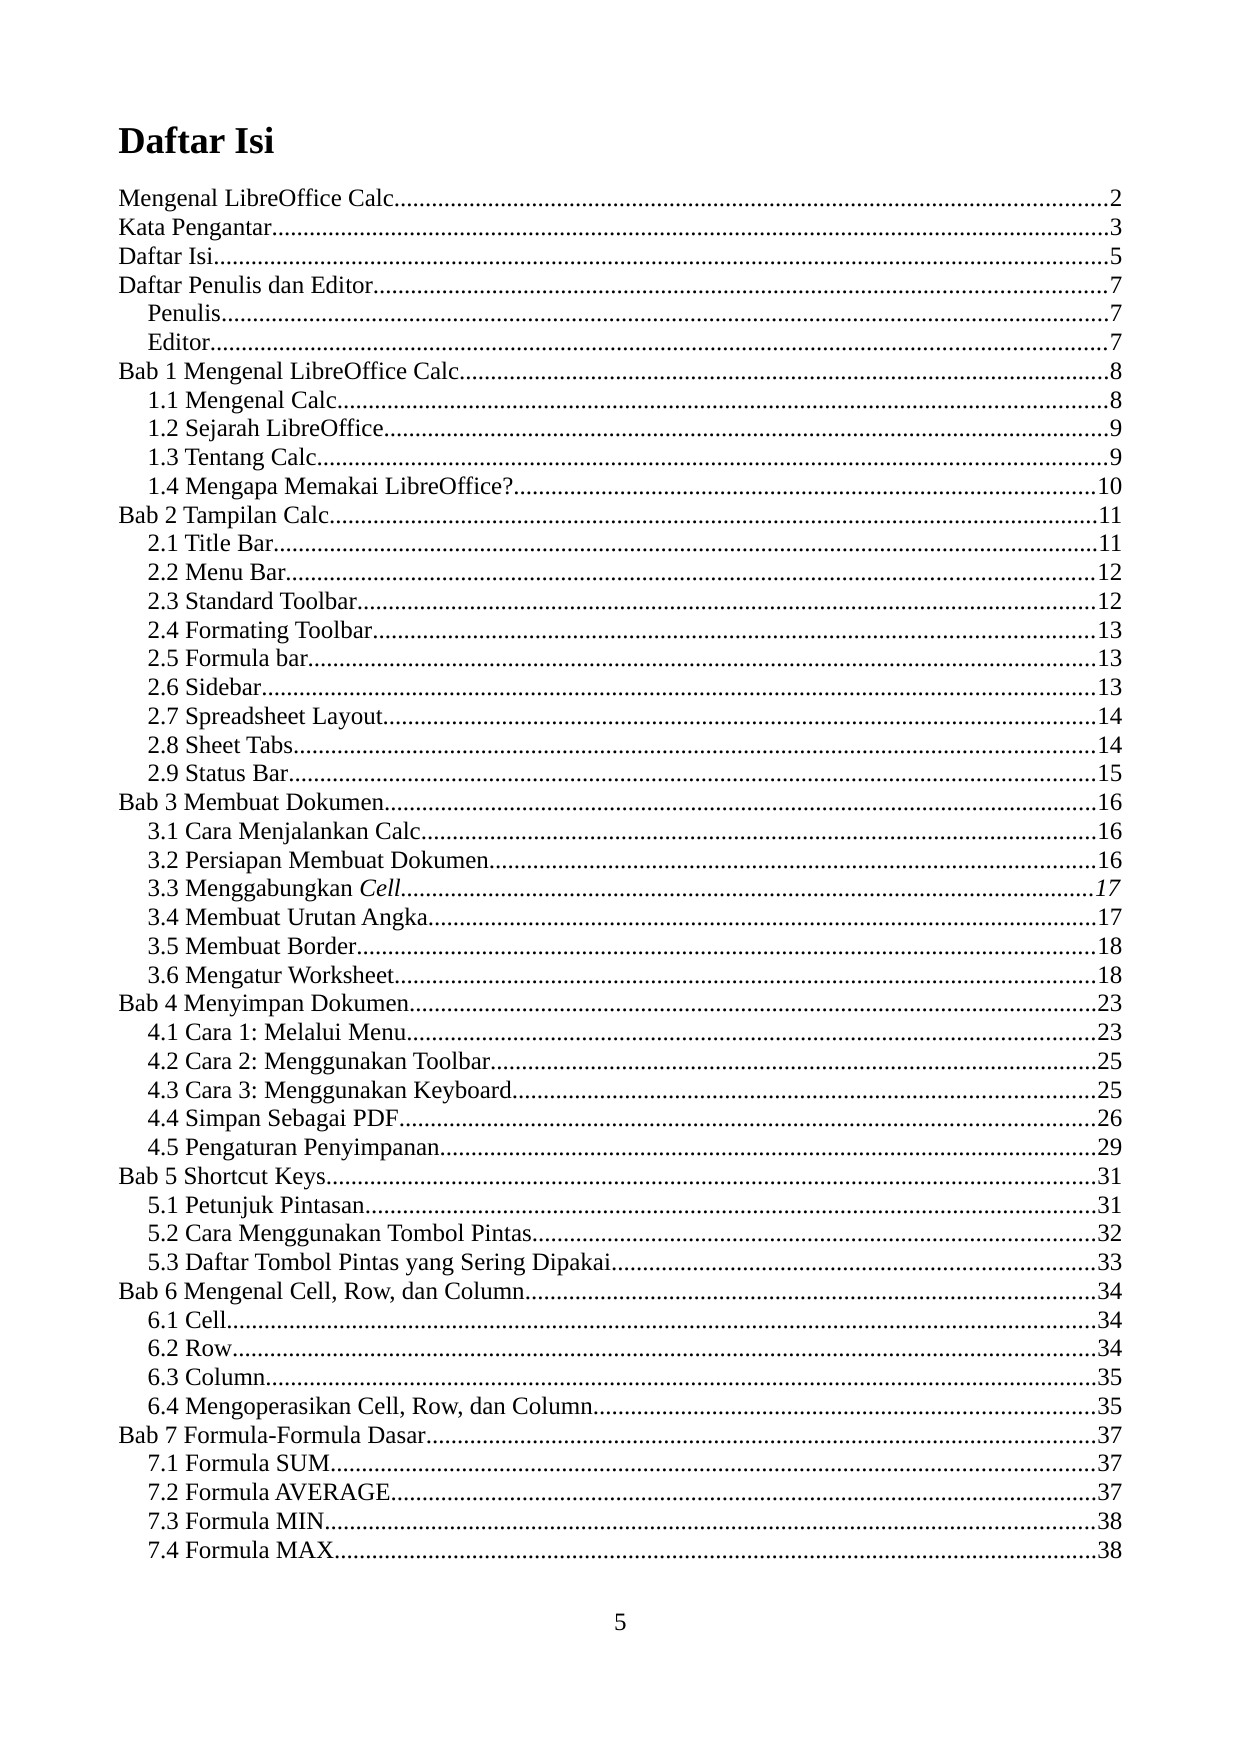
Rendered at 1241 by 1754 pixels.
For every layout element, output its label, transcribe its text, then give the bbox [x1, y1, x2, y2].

text 6.3 Column 35 [147, 1362, 1122, 1391]
text 3.6 Mengatur Worksheet 18 [147, 960, 1122, 988]
text 4.4 Simpan Sebagai PDF 26 [147, 1103, 1122, 1132]
text 2.1 Title Bar 11 [147, 528, 1122, 557]
text 4.3 Cara 3: Menggunakan Keyboard 25 [147, 1075, 1122, 1103]
text 4.5 Pengaturan Penyimpanan 29 [147, 1132, 1122, 1161]
text 6.4 Mengoperasikan Cell, Row, dan Column 35 [147, 1391, 1122, 1420]
text 2.6 Sidebar 13 [147, 672, 1122, 701]
subtitle Daftar Isi [118, 118, 1122, 162]
text Daftar Isi 5 [118, 241, 1122, 270]
text 5.1 Petunjuk Pintasan 31 [147, 1190, 1122, 1218]
text 2.3 Standard Toolbar 12 [147, 586, 1122, 615]
text 7.4 Formula MAX 38 [147, 1535, 1122, 1563]
text 2.7 Spreadsheet Layout 14 [147, 701, 1122, 730]
text 7.2 Formula AVERAGE 37 [147, 1477, 1122, 1506]
text 1.1 Mengenal Calc 8 [147, 385, 1122, 413]
text 6.2 Row 34 [147, 1333, 1122, 1362]
text Editor 7 [147, 327, 1122, 356]
text 2.5 Formula bar 13 [147, 643, 1122, 672]
text 1.3 Tentang Calc 9 [147, 442, 1122, 471]
text Daftar Penulis dan Editor 7 [118, 270, 1122, 298]
text Bab 3 Membuat Dokumen 16 [118, 787, 1122, 816]
text 3.1 Cara Menjalankan Calc 16 [147, 816, 1122, 845]
text Mengenal LibreOffice Calc 2 [118, 183, 1122, 212]
text Bab 6 Mengenal Cell, Row, dan Column 34 [118, 1276, 1122, 1305]
text 3.2 Persiapan Membuat Dokumen 16 [147, 845, 1122, 873]
text Bab 2 Tampilan Calc 11 [118, 500, 1122, 528]
text 5.2 Cara Menggunakan Tombol Pintas 32 [147, 1218, 1122, 1247]
text Penulis 7 [147, 298, 1122, 327]
text 6.1 Cell 34 [147, 1305, 1122, 1333]
text 3.3 Menggabungkan Cell 17 [147, 873, 1122, 902]
text 2.4 Formating Toolbar 13 [147, 615, 1122, 643]
text 1.4 Mengapa Memakai LibreOffice? 10 [147, 471, 1122, 500]
text 4.1 Cara 1: Melalui Menu 23 [147, 1017, 1122, 1046]
text Bab 1 Mengenal LibreOffice Calc 8 [118, 356, 1122, 385]
text 2.2 Menu Bar 12 [147, 557, 1122, 586]
text Bab 7 Formula-Formula Dasar 37 [118, 1420, 1122, 1448]
text 2.9 Status Bar 15 [147, 758, 1122, 787]
text 3.4 Membuat Urutan Angka 17 [147, 902, 1122, 931]
text Bab 5 Shortcut Keys 31 [118, 1161, 1122, 1190]
text 7.3 Formula MIN 38 [147, 1506, 1122, 1535]
text 2.8 Sheet Tabs 14 [147, 730, 1122, 758]
text 5.3 Daftar Tombol Pintas yang Sering Dipakai 33 [147, 1247, 1122, 1276]
text 7.1 Formula SUM 37 [147, 1448, 1122, 1477]
text Kata Pengantar 3 [118, 212, 1122, 241]
text 3.5 Membuat Border 18 [147, 931, 1122, 960]
text 4.2 Cara 2: Menggunakan Toolbar 25 [147, 1046, 1122, 1075]
text 1.2 Sejarah LibreOffice 9 [147, 413, 1122, 442]
text Bab 4 Menyimpan Dokumen 23 [118, 988, 1122, 1017]
